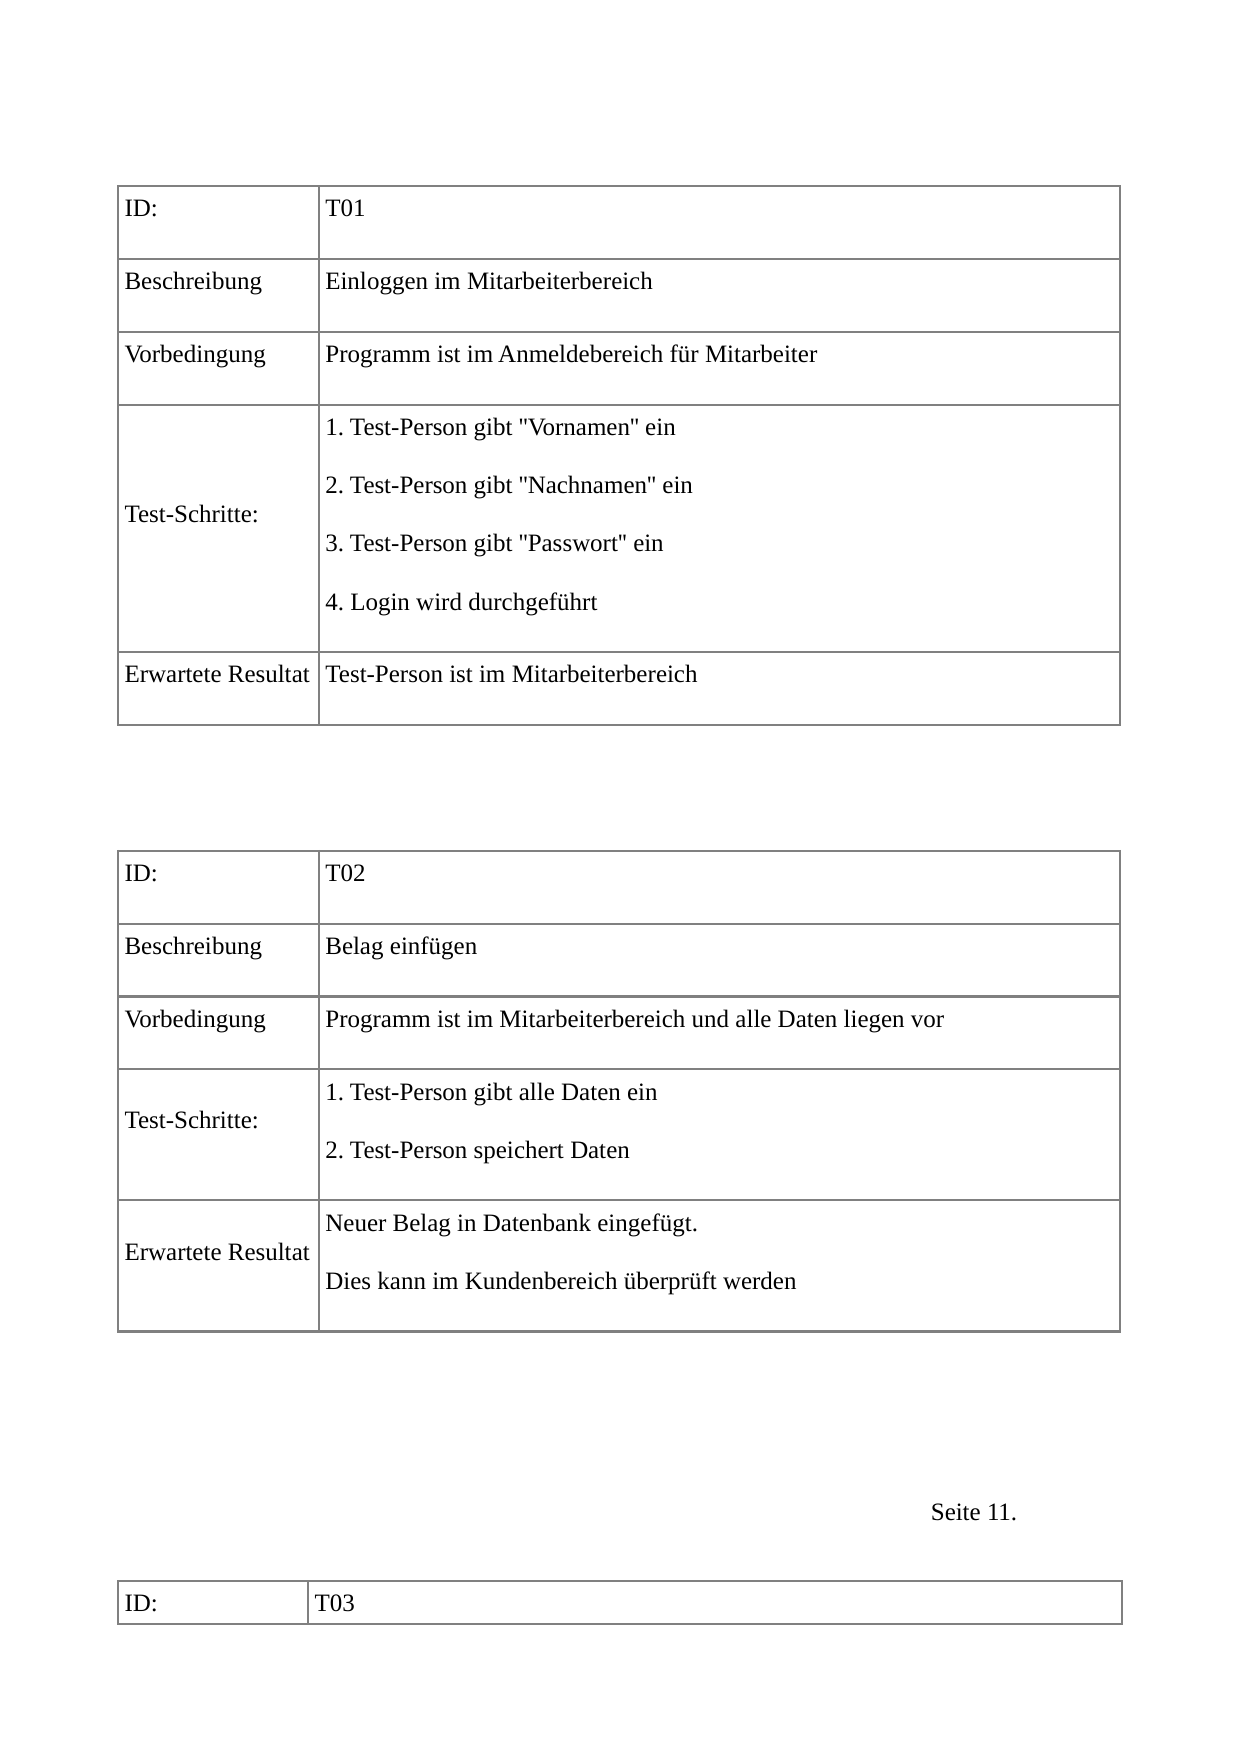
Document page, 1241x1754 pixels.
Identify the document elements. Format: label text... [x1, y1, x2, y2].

table_cell Vorbedingung [119, 333, 318, 404]
table_cell Neuer Belag in Datenbank eingefügt. Dies kann im Kundenbereich überprüft werden [320, 1201, 1119, 1330]
table_cell Belag einfügen [320, 925, 1119, 995]
table_cell 1. Test-Person gibt alle Daten ein 2. Test-Person speichert Daten [320, 1070, 1119, 1199]
table_cell Test-Person ist im Mitarbeiterbereich [320, 653, 1119, 724]
table_cell 1. Test-Person gibt ''Vornamen'' ein 2. Test-Person gibt ''Nachnamen'' ein 3. Test-Person gibt ''Passwort'' ein 4. Login wird durchgeführt [320, 406, 1119, 651]
table_cell Test-Schritte: [119, 406, 318, 651]
table_cell Programm ist im Mitarbeiterbereich und alle Daten liegen vor [320, 998, 1119, 1068]
table_cell Vorbedingung [119, 998, 318, 1068]
table_header ID: [119, 852, 318, 923]
table_cell Einloggen im Mitarbeiterbereich [320, 260, 1119, 331]
table_cell Erwartete Resultat [119, 1201, 318, 1330]
text Seite 11. [118, 1497, 1122, 1526]
table_cell Test-Schritte: [119, 1070, 318, 1199]
table_header ID: [119, 1582, 307, 1623]
table_header ID: [119, 187, 318, 258]
table_cell Beschreibung [119, 925, 318, 995]
table_cell Programm ist im Anmeldebereich für Mitarbeiter [320, 333, 1119, 404]
table_header T01 [320, 187, 1119, 258]
table_header T03 [309, 1582, 1121, 1623]
table_header T02 [320, 852, 1119, 923]
table_cell Erwartete Resultat [119, 653, 318, 724]
table_cell Beschreibung [119, 260, 318, 331]
